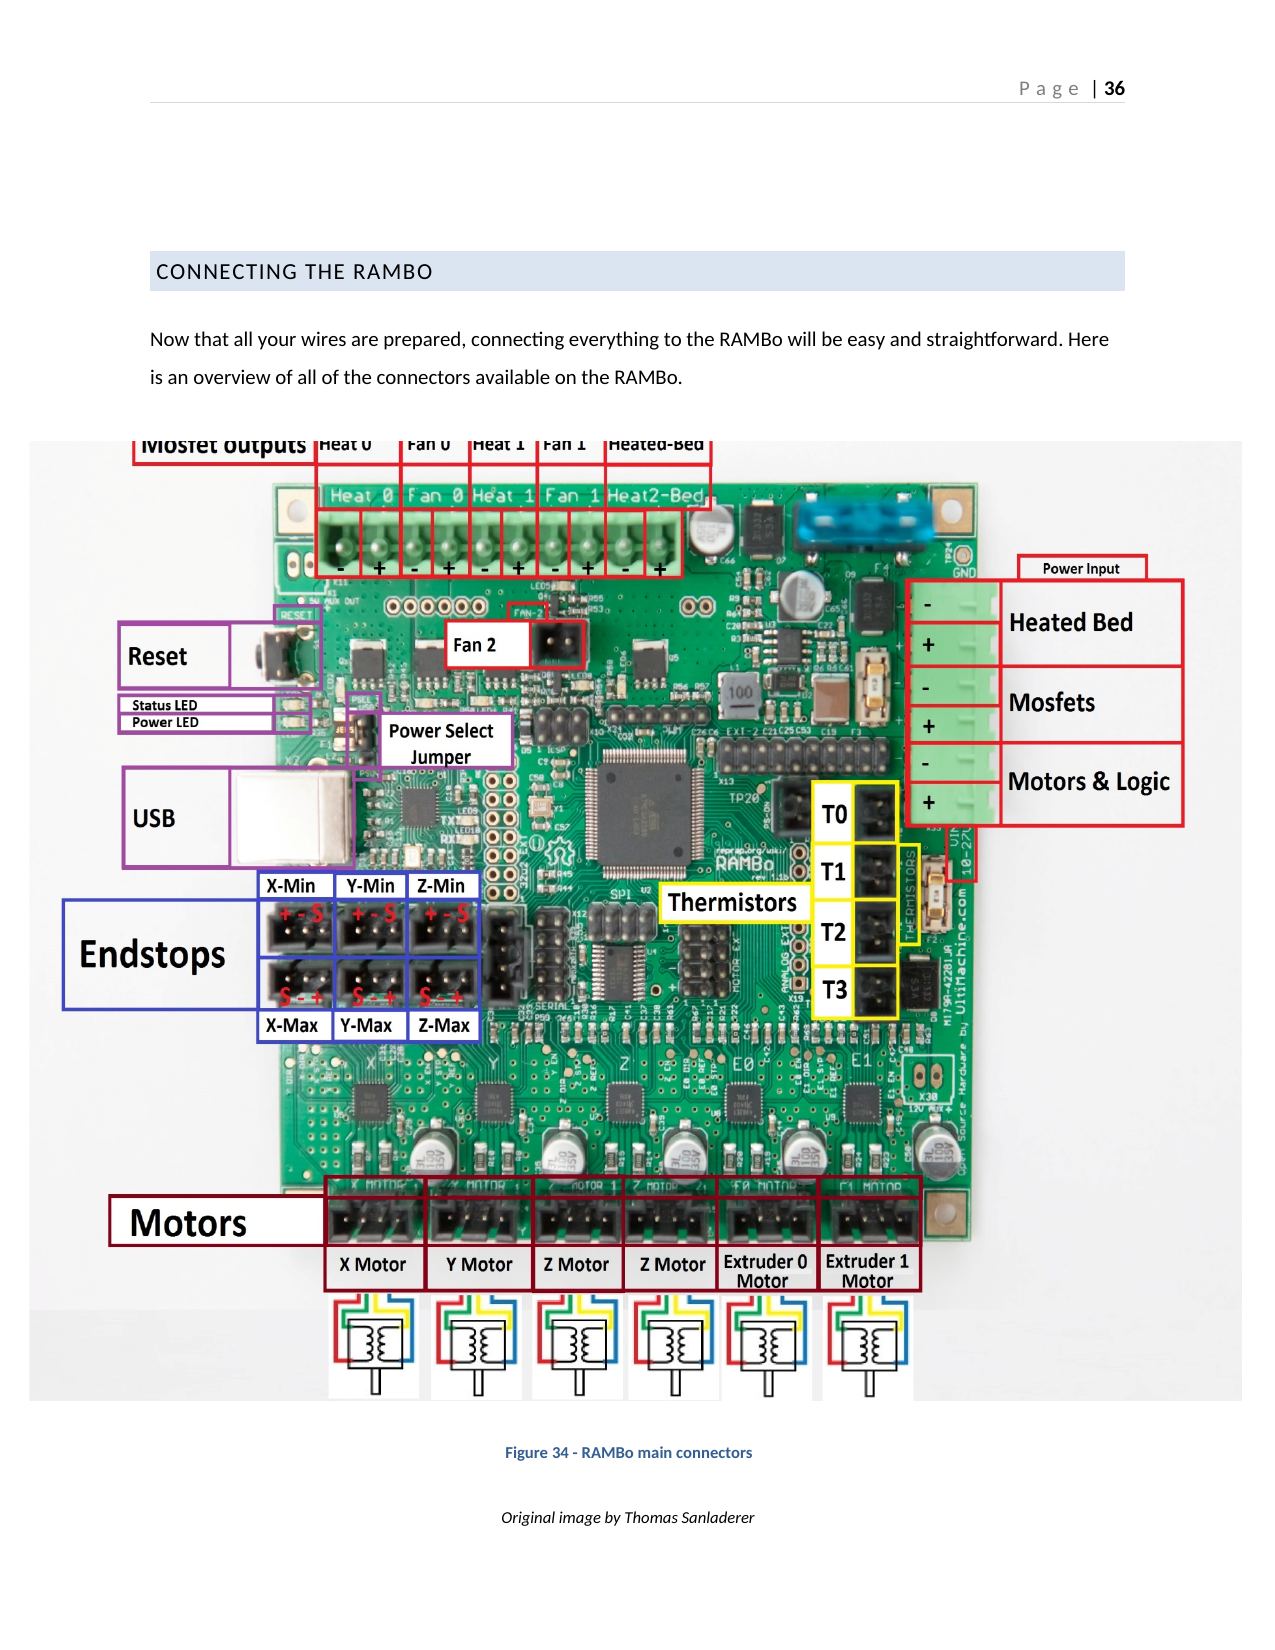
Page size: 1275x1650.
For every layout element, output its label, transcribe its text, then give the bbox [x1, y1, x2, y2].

text Now that all your wires are prepared, connecting everything to the RAMBo will be easy and straightforward. Here is an overview of all of the connectors available on the RAMBo. [150, 326, 1125, 389]
text Figure 34 - RAMBo main connectors [67, 1442, 1191, 1462]
subtitle Connecting the RAMBo [156, 257, 1119, 285]
text Original image by Thomas Sanladerer [67, 1507, 1191, 1527]
